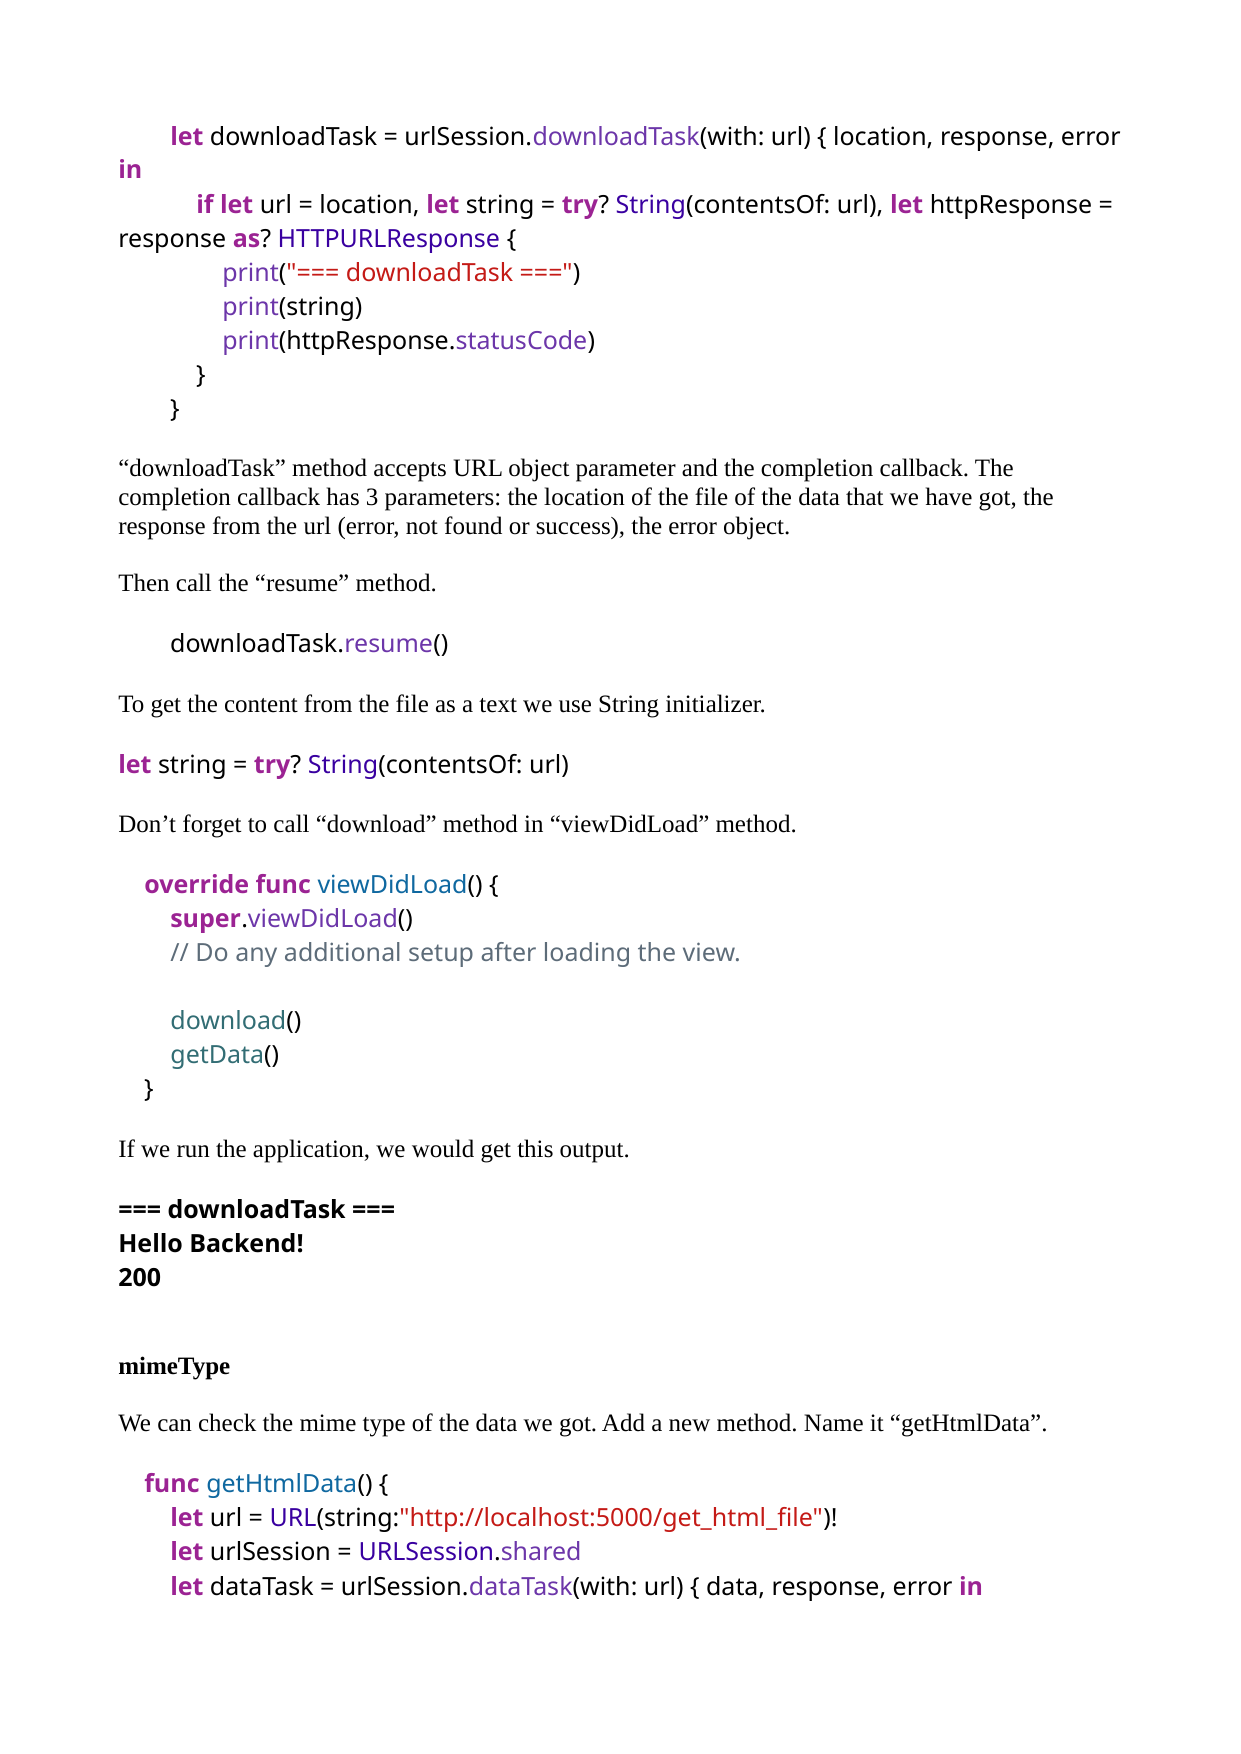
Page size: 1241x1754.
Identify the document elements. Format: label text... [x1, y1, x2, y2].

text if let url = location, let string = try? String(contentsOf: url), let httpResponse = response as? HTTPURLResponse { [118, 186, 1122, 254]
text === downloadTask === [118, 1191, 1122, 1225]
text print("=== downloadTask ===") [118, 254, 1122, 288]
text “downloadTask” method accepts URL object parameter and the completion callback. The completion callback has 3 parameters: the location of the file of the data that we have got, the response from the url (error, not found or success), the error object. [118, 453, 1122, 540]
text 200 [118, 1259, 1122, 1293]
text download() [118, 1003, 1122, 1037]
text override func viewDidLoad() { [118, 867, 1122, 901]
text We can check the mime type of the data we got. Add a new method. Name it “getHtmlData”. [118, 1408, 1122, 1437]
text Hello Backend! [118, 1225, 1122, 1259]
text downloadTask.resume() [118, 626, 1122, 660]
text // Do any additional setup after loading the view. [118, 935, 1122, 969]
text print(httpResponse.statusCode) [118, 322, 1122, 357]
text let url = URL(string:"http://localhost:5000/get_html_file")! [118, 1500, 1122, 1534]
text getData() [118, 1037, 1122, 1071]
text let string = try? String(contentsOf: url) [118, 746, 1122, 780]
text print(string) [118, 288, 1122, 322]
text mimeType [118, 1351, 1122, 1380]
text func getHtmlData() { [118, 1466, 1122, 1500]
text } [118, 357, 1122, 391]
text let downloadTask = urlSession.downloadTask(with: url) { location, response, error in [118, 118, 1122, 186]
text If we run the application, we would get this output. [118, 1134, 1122, 1162]
text To get the content from the file as a text we use String initializer. [118, 689, 1122, 717]
text Don’t forget to call “download” method in “viewDidLoad” method. [118, 809, 1122, 838]
text super.viewDidLoad() [118, 901, 1122, 935]
text let dataTask = urlSession.dataTask(with: url) { data, response, error in [118, 1568, 1122, 1602]
text Then call the “resume” method. [118, 568, 1122, 597]
text } [118, 1071, 1122, 1105]
text let urlSession = URLSession.shared [118, 1534, 1122, 1568]
text } [118, 391, 1122, 425]
